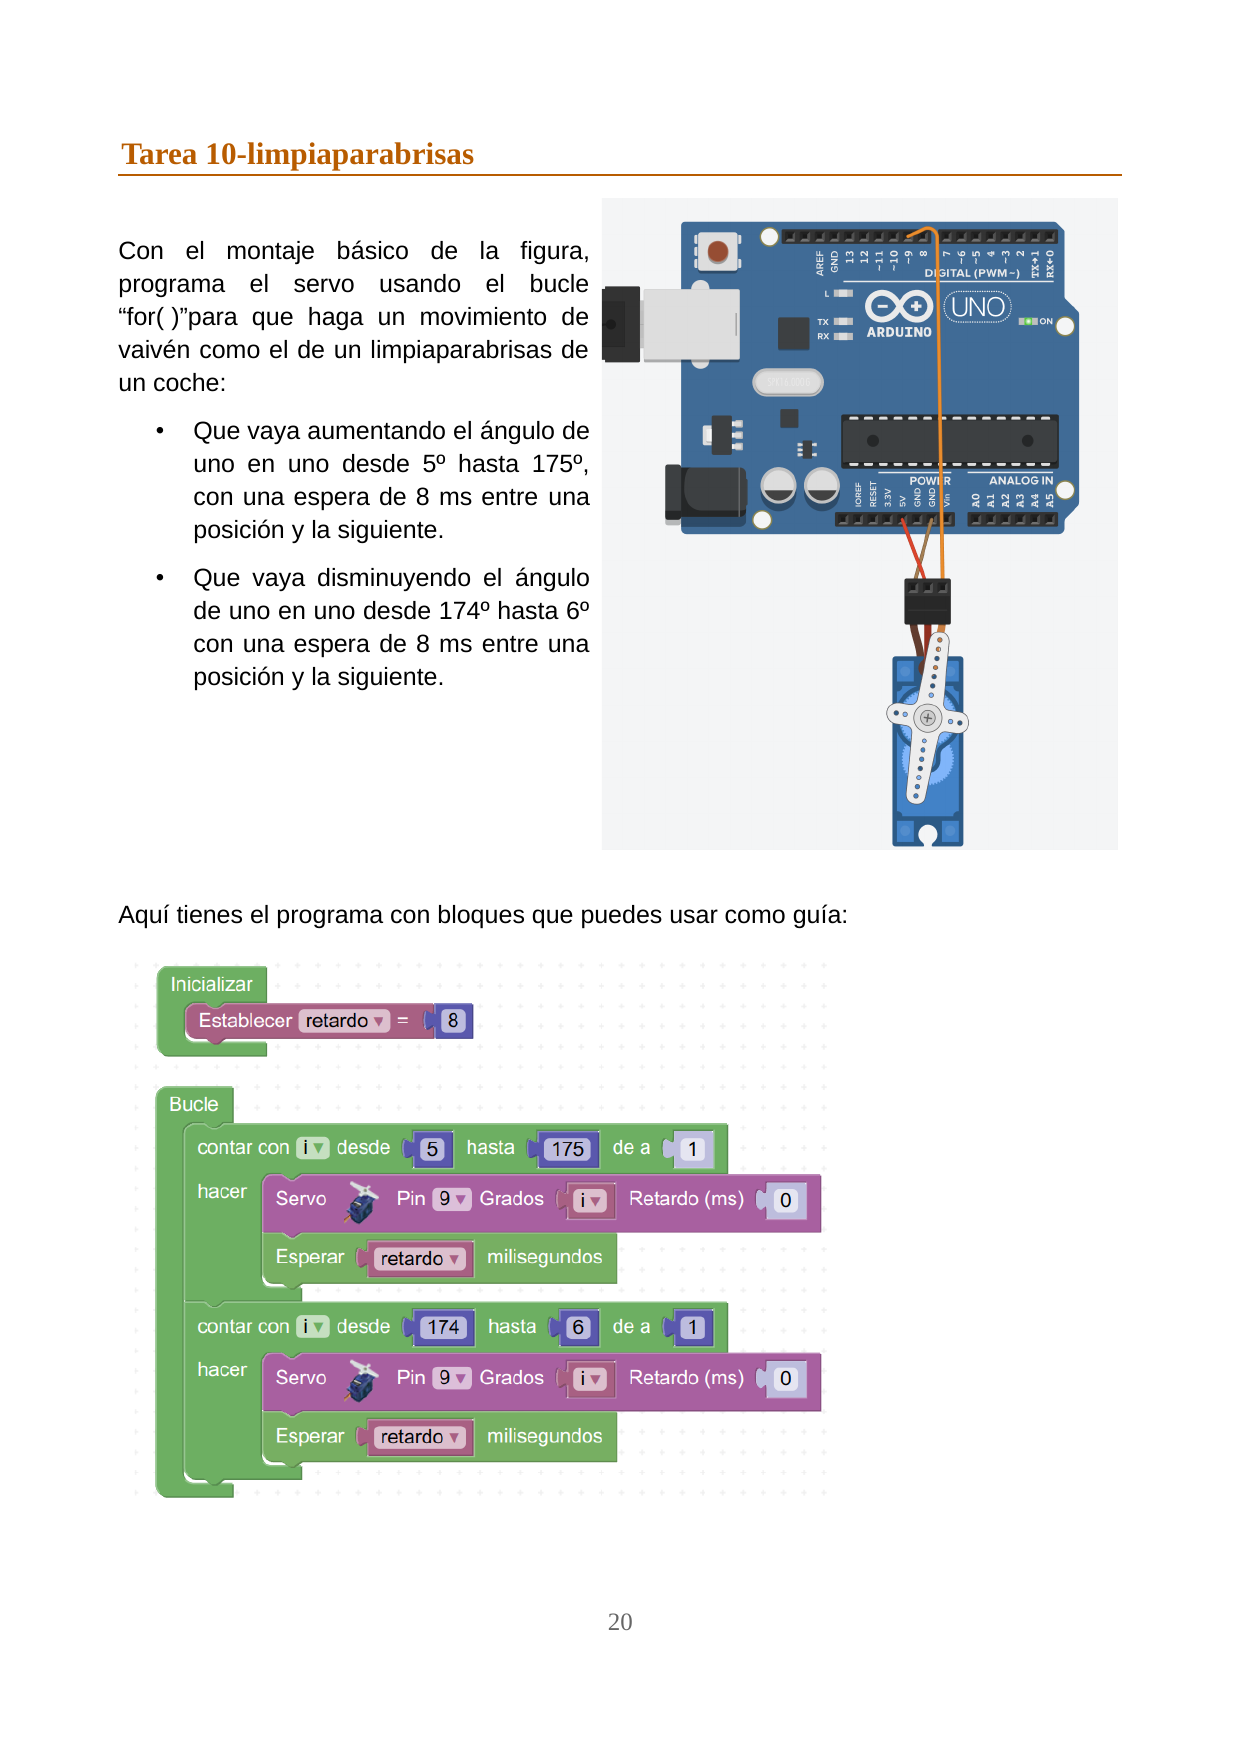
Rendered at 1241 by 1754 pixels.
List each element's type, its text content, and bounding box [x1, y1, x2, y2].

text Aquí tienes el programa con bloques que puedes usar como guía: [118, 900, 1122, 928]
list Que vaya aumentando el ángulo de uno en uno desde 5º hasta 175º, con una espera de 8 ms entre una posición y la siguiente. [156, 416, 590, 544]
picture [134, 948, 836, 1503]
subtitle Tarea 10-limpiaparabrisas [118, 133, 1122, 174]
picture [601, 198, 1118, 850]
list Que vaya disminuyendo el ángulo de uno en uno desde 174º hasta 6º con una espera de 8 ms entre una posición y la siguiente. [156, 563, 590, 691]
text Con el montaje básico de la figura, programa el servo usando el bucle “for( )”para que haga un movimiento de vaivén como el de un limpiaparabrisas de un coche: [118, 236, 590, 397]
